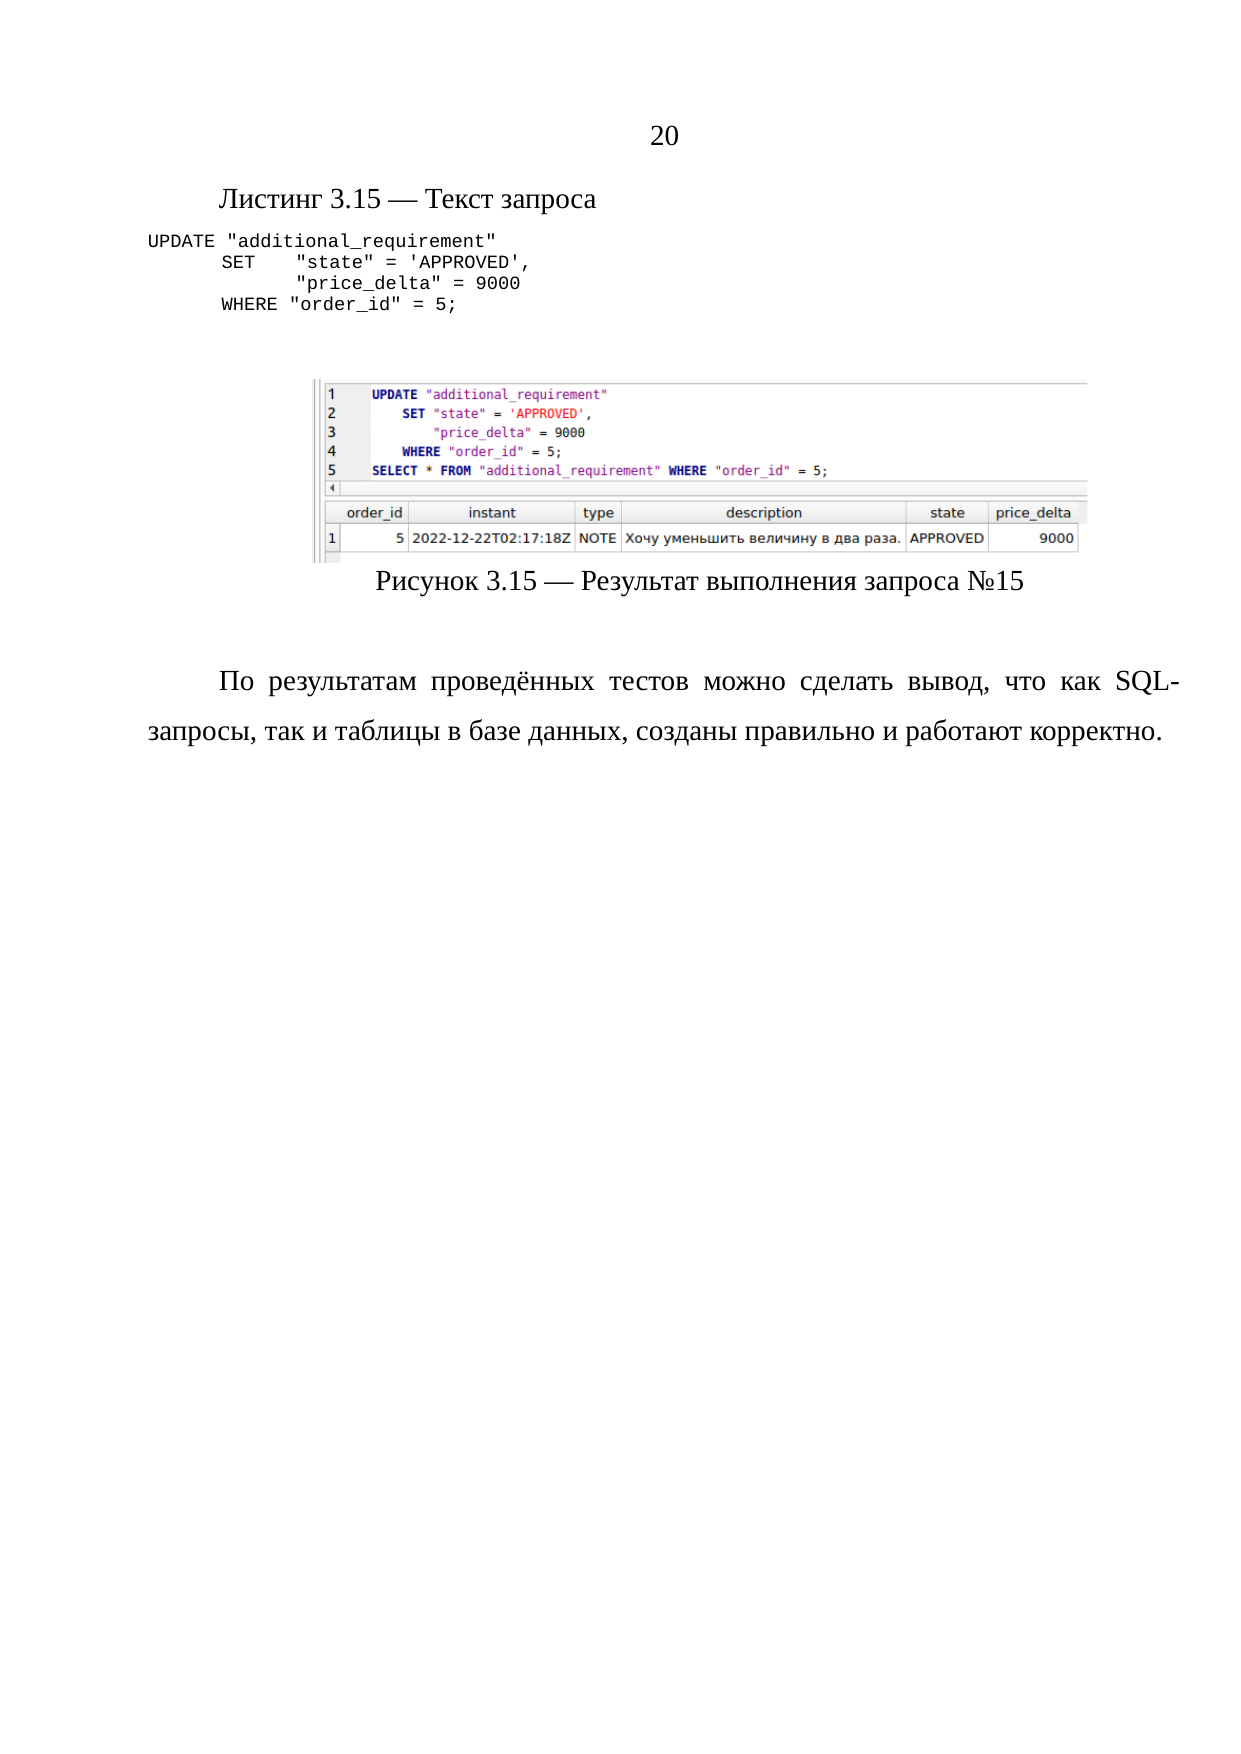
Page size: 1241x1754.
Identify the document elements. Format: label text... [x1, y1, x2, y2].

text UPDATE "additional_requirement" [148, 231, 1181, 253]
text "price_delta" = 9000 [148, 274, 1181, 295]
text Листинг 3.15 — Текст запроса [148, 181, 1181, 215]
picture [312, 379, 1088, 563]
text По результатам проведённых тестов можно сделать вывод, что как SQL-запросы, так и таблицы в базе данных, созданы правильно и работают корректно. [148, 663, 1181, 747]
text SET "state" = 'APPROVED', [148, 253, 1181, 274]
text Рисунок 3.15 — Результат выполнения запроса №15 [312, 563, 1087, 596]
text WHERE "order_id" = 5; [148, 295, 1181, 316]
